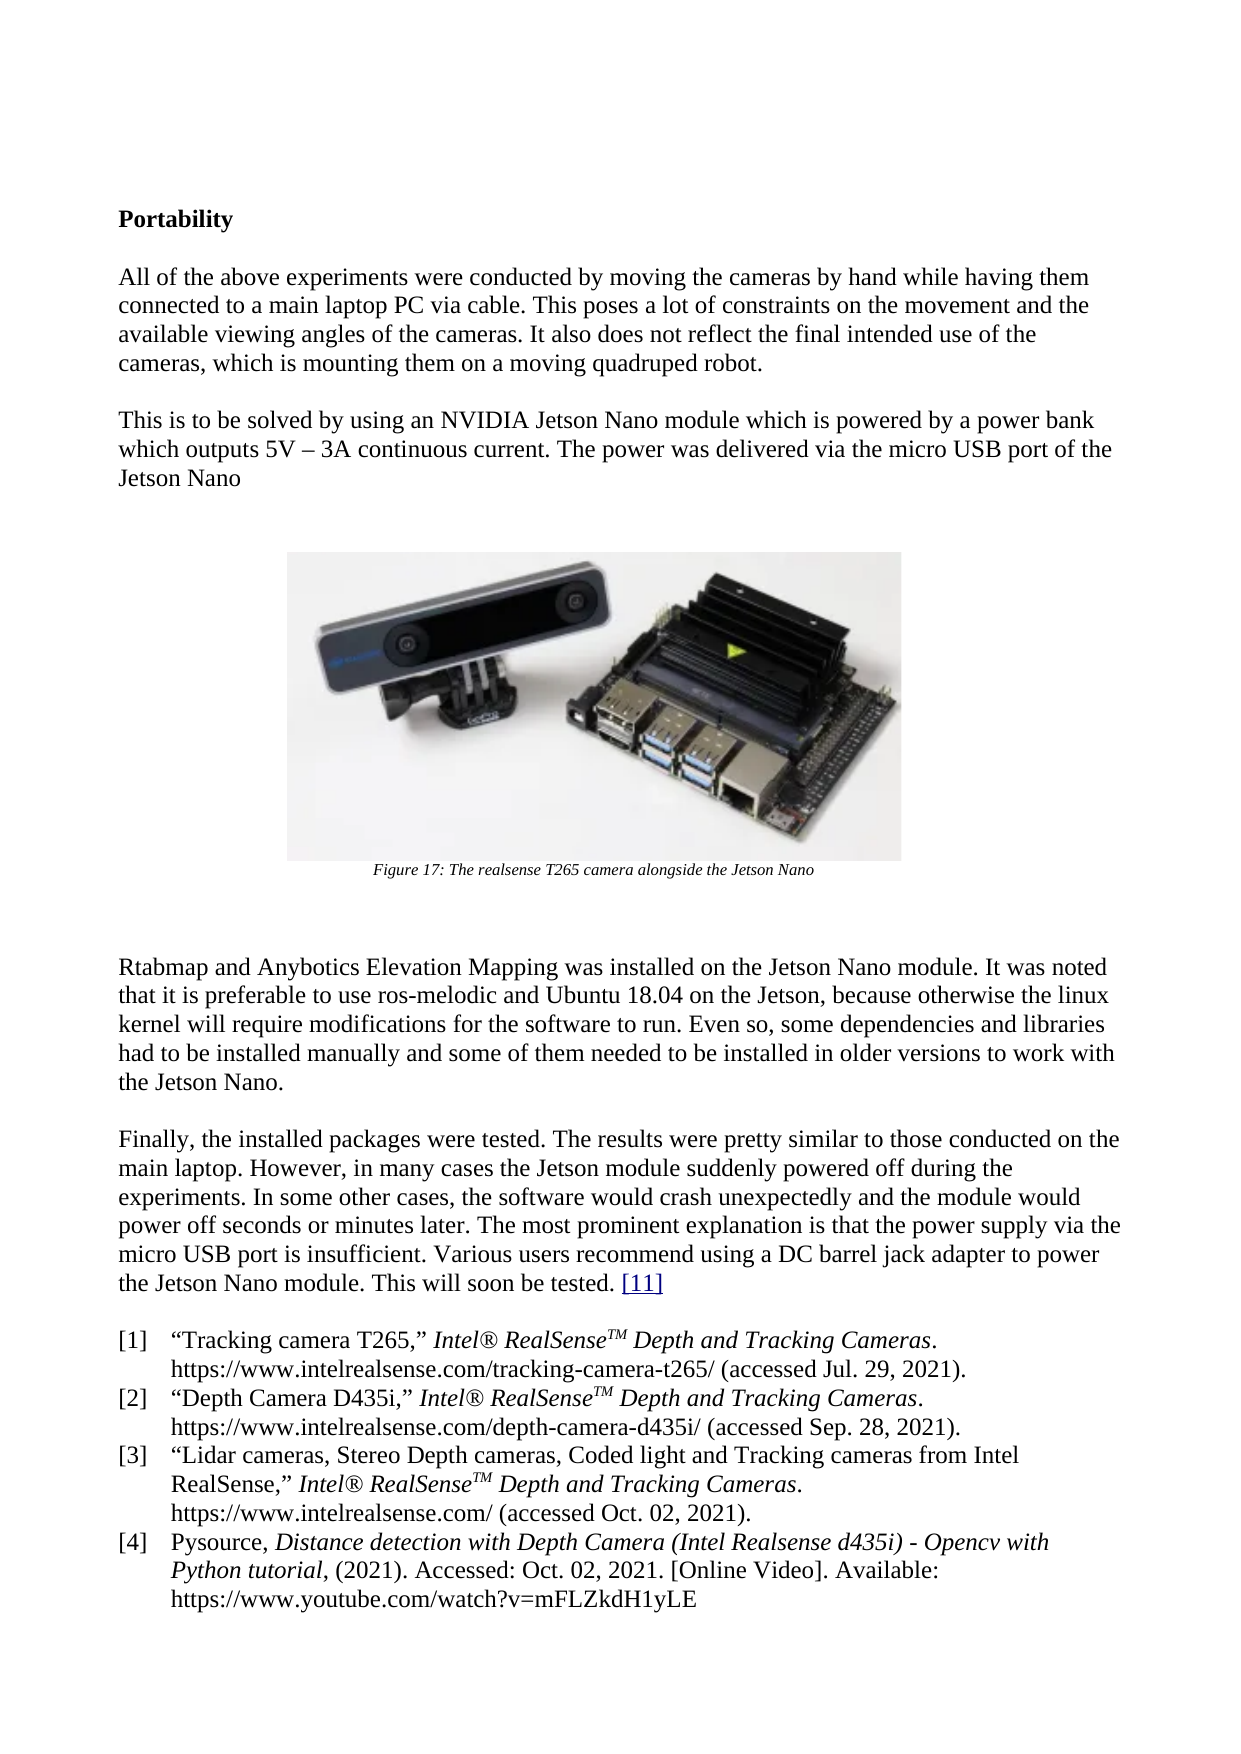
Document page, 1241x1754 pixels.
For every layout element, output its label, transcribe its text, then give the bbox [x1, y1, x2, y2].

text [1] “Tracking camera T265,” Intel® RealSenseTM Depth and Tracking Cameras. https://www.intelrealsense.com/tracking-camera-t265/ (accessed Jul. 29, 2021). [118, 1326, 1122, 1383]
text Portability [118, 204, 1122, 233]
text All of the above experiments were conducted by moving the cameras by hand while having them connected to a main laptop PC via cable. This poses a lot of constraints on the movement and the available viewing angles of the cameras. It also does not reflect the final intended use of the cameras, which is mounting them on a moving quadruped robot. [118, 262, 1122, 377]
picture [287, 552, 902, 861]
text [3] “Lidar cameras, Stereo Depth cameras, Coded light and Tracking cameras from Intel RealSense,” Intel® RealSenseTM Depth and Tracking Cameras. https://www.intelrealsense.com/ (accessed Oct. 02, 2021). [118, 1441, 1122, 1527]
text Rtabmap and Anybotics Elevation Mapping was installed on the Jetson Nano module. It was noted that it is preferable to use ros-melodic and Ubuntu 18.04 on the Jetson, because otherwise the linux kernel will require modifications for the software to run. Even so, some dependencies and libraries had to be installed manually and some of them needed to be installed in older versions to work with the Jetson Nano. [118, 952, 1122, 1096]
text Finally, the installed packages were tested. The results were pretty similar to those conducted on the main laptop. However, in many cases the Jetson module suddenly powered off during the experiments. In some other cases, the software would crash unexpectedly and the module would power off seconds or minutes later. The most prominent explanation is that the power supply via the micro USB port is insufficient. Various users recommend using a DC barrel jack adapter to power the Jetson Nano module. This will soon be tested. [11] [118, 1124, 1122, 1297]
text [4] Pysource, Distance detection with Depth Camera (Intel Realsense d435i) - Opencv with Python tutorial, (2021). Accessed: Oct. 02, 2021. [Online Video]. Available: https://www.youtube.com/watch?v=mFLZkdH1yLE [118, 1527, 1122, 1613]
text Figure 17: The realsense T265 camera alongside the Jetson Nano [287, 861, 901, 879]
text [2] “Depth Camera D435i,” Intel® RealSenseTM Depth and Tracking Cameras. https://www.intelrealsense.com/depth-camera-d435i/ (accessed Sep. 28, 2021). [118, 1383, 1122, 1441]
text This is to be solved by using an NVIDIA Jetson Nano module which is powered by a power bank which outputs 5V – 3A continuous current. The power was delivered via the micro USB port of the Jetson Nano [118, 406, 1122, 492]
